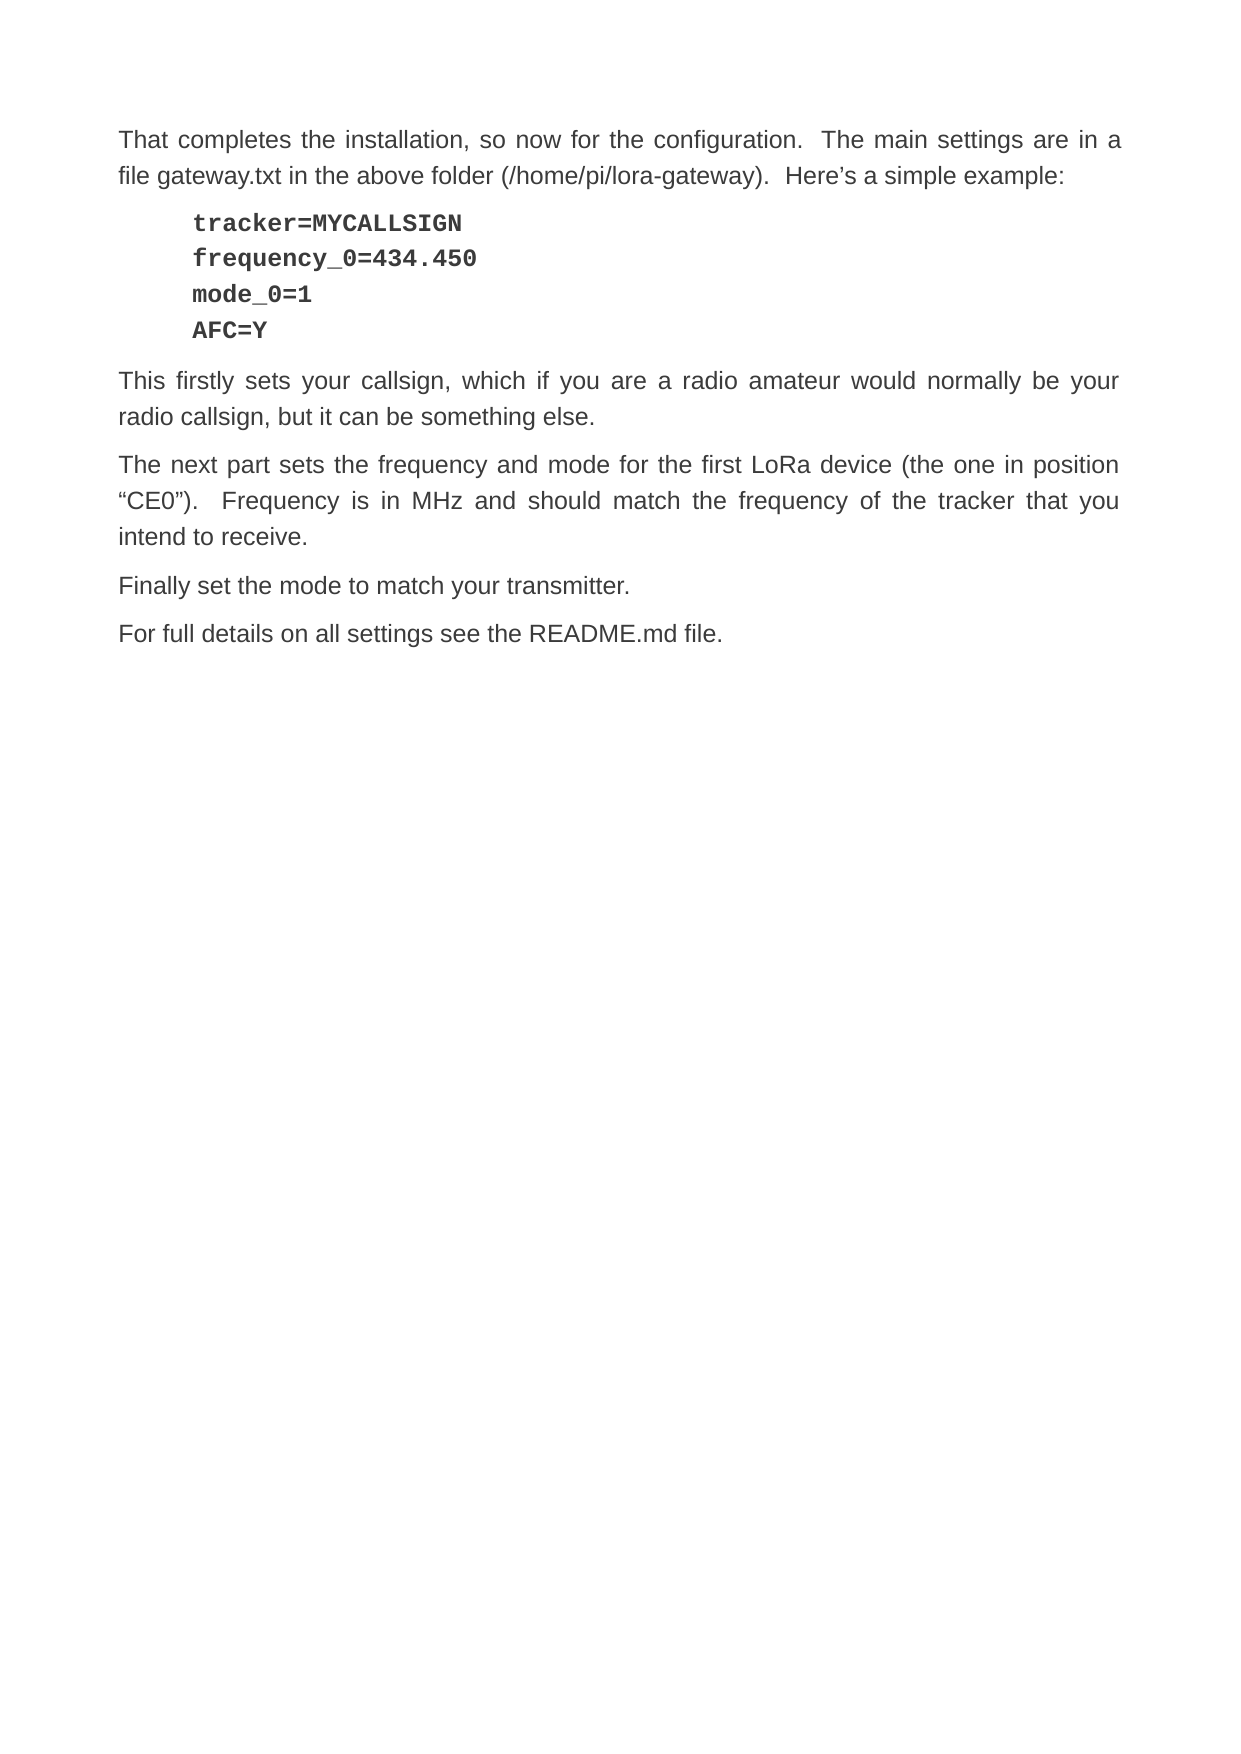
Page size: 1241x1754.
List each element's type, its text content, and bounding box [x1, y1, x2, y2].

text The next part sets the frequency and mode for the first LoRa device (the one in position “CE0”). Frequency is in MHz and should match the frequency of the tracker that you intend to receive. [118, 443, 1122, 551]
text tracker=MYCALLSIGN frequency_0=434.450 mode_0=1 AFC=Y [192, 202, 1122, 346]
text Finally set the mode to match your transmitter. [118, 563, 1122, 599]
text That completes the installation, so now for the configuration. The main settings are in a file gateway.txt in the above folder (/home/pi/lora-gateway). Here’s a simple example: [118, 118, 1122, 190]
text For full details on all settings see the README.md file. [118, 612, 1122, 648]
text This firstly sets your callsign, which if you are a radio amateur would normally be your radio callsign, but it can be something else. [118, 359, 1122, 431]
